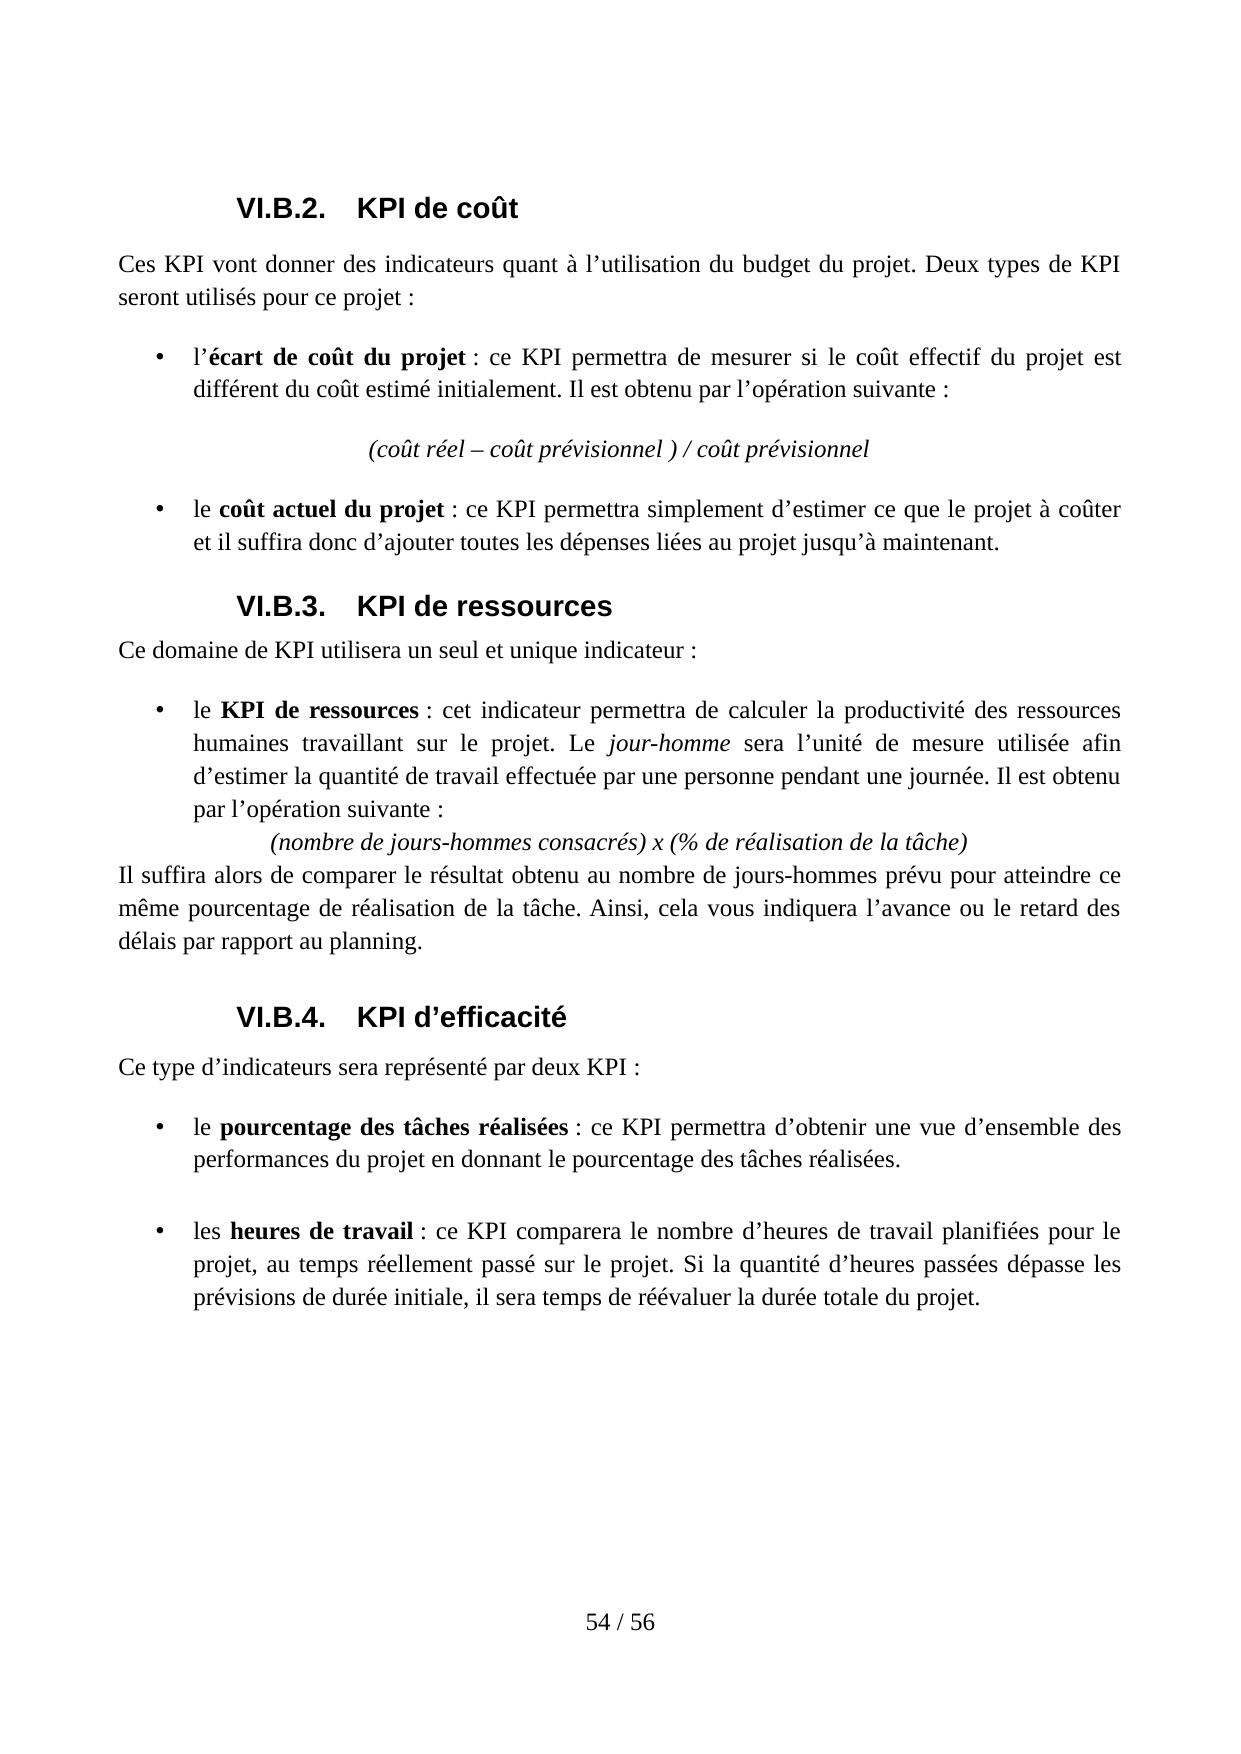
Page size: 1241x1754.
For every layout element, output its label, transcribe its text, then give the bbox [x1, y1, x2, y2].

text Ces KPI vont donner des indicateurs quant à l’utilisation du budget du projet. Deux types de KPI seront utilisés pour ce projet : [118, 249, 1122, 311]
text (coût réel – coût prévisionnel ) / coût prévisionnel [118, 434, 1122, 463]
list l’écart de coût du projet : ce KPI permettra de mesurer si le coût effectif du projet est différent du coût estimé initialement. Il est obtenu par l’opération suivante : [156, 342, 1122, 403]
subtitle KPI d’efficacité [118, 1000, 1122, 1034]
text (nombre de jours-hommes consacrés) x (% de réalisation de la tâche) [118, 827, 1122, 856]
list le pourcentage des tâches réalisées : ce KPI permettra d’obtenir une vue d’ensemble des performances du projet en donnant le pourcentage des tâches réalisées. [156, 1112, 1122, 1173]
subtitle KPI de coût [118, 191, 1122, 225]
list les heures de travail : ce KPI comparera le nombre d’heures de travail planifiées pour le projet, au temps réellement passé sur le projet. Si la quantité d’heures passées dépasse les prévisions de durée initiale, il sera temps de réévaluer la durée totale du projet. [156, 1216, 1122, 1311]
text Ce type d’indicateurs sera représenté par deux KPI : [118, 1052, 1122, 1081]
text Il suffira alors de comparer le résultat obtenu au nombre de jours-hommes prévu pour atteindre ce même pourcentage de réalisation de la tâche. Ainsi, cela vous indiquera l’avance ou le retard des délais par rapport au planning. [118, 860, 1122, 955]
text Ce domaine de KPI utilisera un seul et unique indicateur : [118, 635, 1122, 664]
list le coût actuel du projet : ce KPI permettra simplement d’estimer ce que le projet à coûter et il suffira donc d’ajouter toutes les dépenses liées au projet jusqu’à maintenant. [156, 494, 1122, 556]
list le KPI de ressources : cet indicateur permettra de calculer la productivité des ressources humaines travaillant sur le projet. Le jour-homme sera l’unité de mesure utilisée afin d’estimer la quantité de travail effectuée par une personne pendant une journée. Il est obtenu par l’opération suivante : [156, 695, 1122, 823]
subtitle KPI de ressources [118, 589, 1122, 623]
